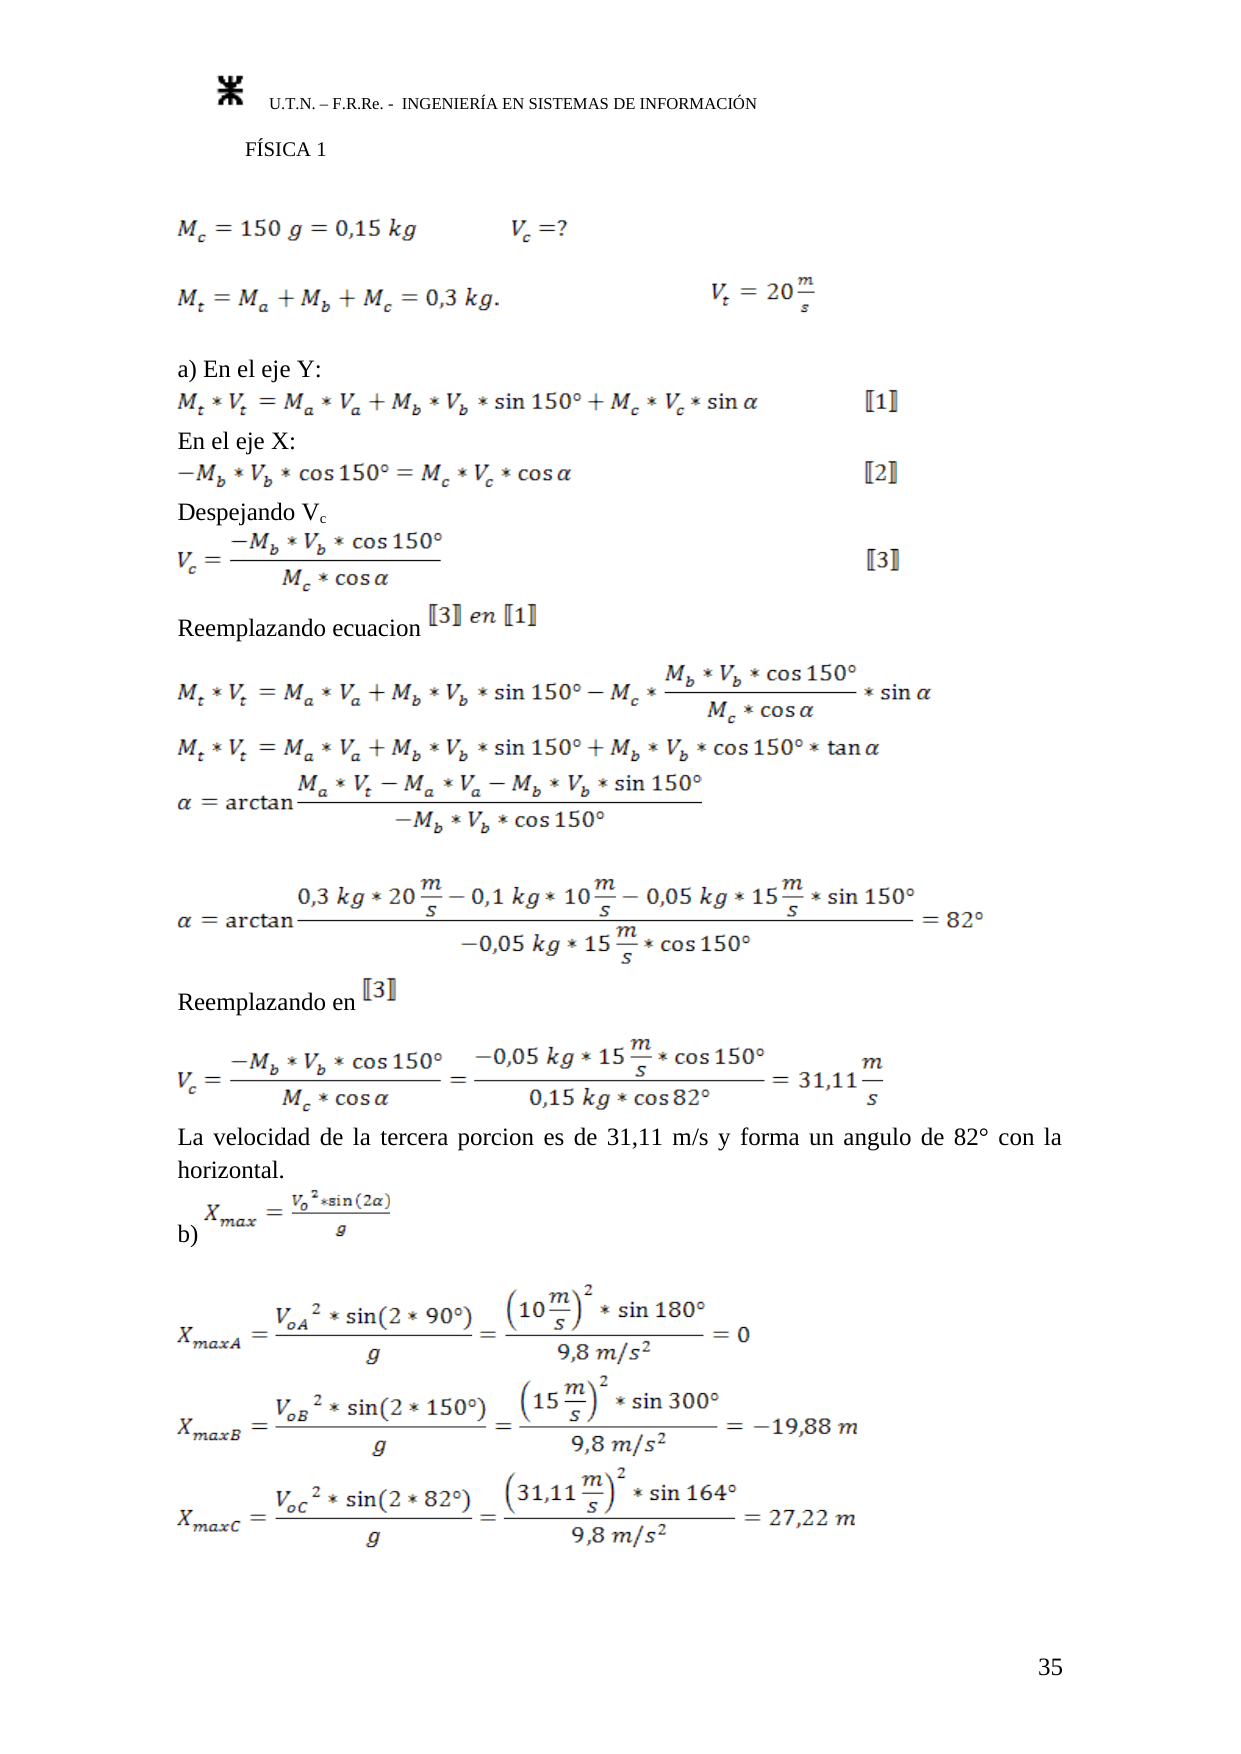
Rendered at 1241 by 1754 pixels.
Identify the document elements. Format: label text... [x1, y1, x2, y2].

picture [177, 1466, 855, 1554]
picture [361, 976, 398, 1011]
text Reemplazando ecuacion [177, 602, 1063, 656]
text a) En el eje Y: [177, 354, 1063, 383]
picture [177, 458, 899, 494]
picture [427, 601, 537, 636]
text La velocidad de la tercera porcion es de 31,11 m/s y forma un angulo de 82° con la horizontal. [177, 1122, 1063, 1183]
picture [177, 387, 898, 422]
picture [177, 662, 932, 730]
picture [177, 530, 901, 598]
text Reemplazando en [177, 976, 1063, 1030]
text Despejando Vc [177, 497, 1063, 526]
picture [177, 283, 499, 319]
text b) [177, 1188, 1063, 1275]
picture [177, 1283, 751, 1371]
picture [177, 1036, 884, 1118]
picture [177, 1375, 857, 1463]
picture [711, 274, 815, 319]
picture [177, 876, 984, 972]
picture [177, 772, 702, 840]
picture [177, 214, 418, 249]
picture [511, 214, 568, 249]
picture [204, 1187, 390, 1243]
picture [177, 733, 882, 768]
text En el eje X: [177, 426, 1063, 454]
